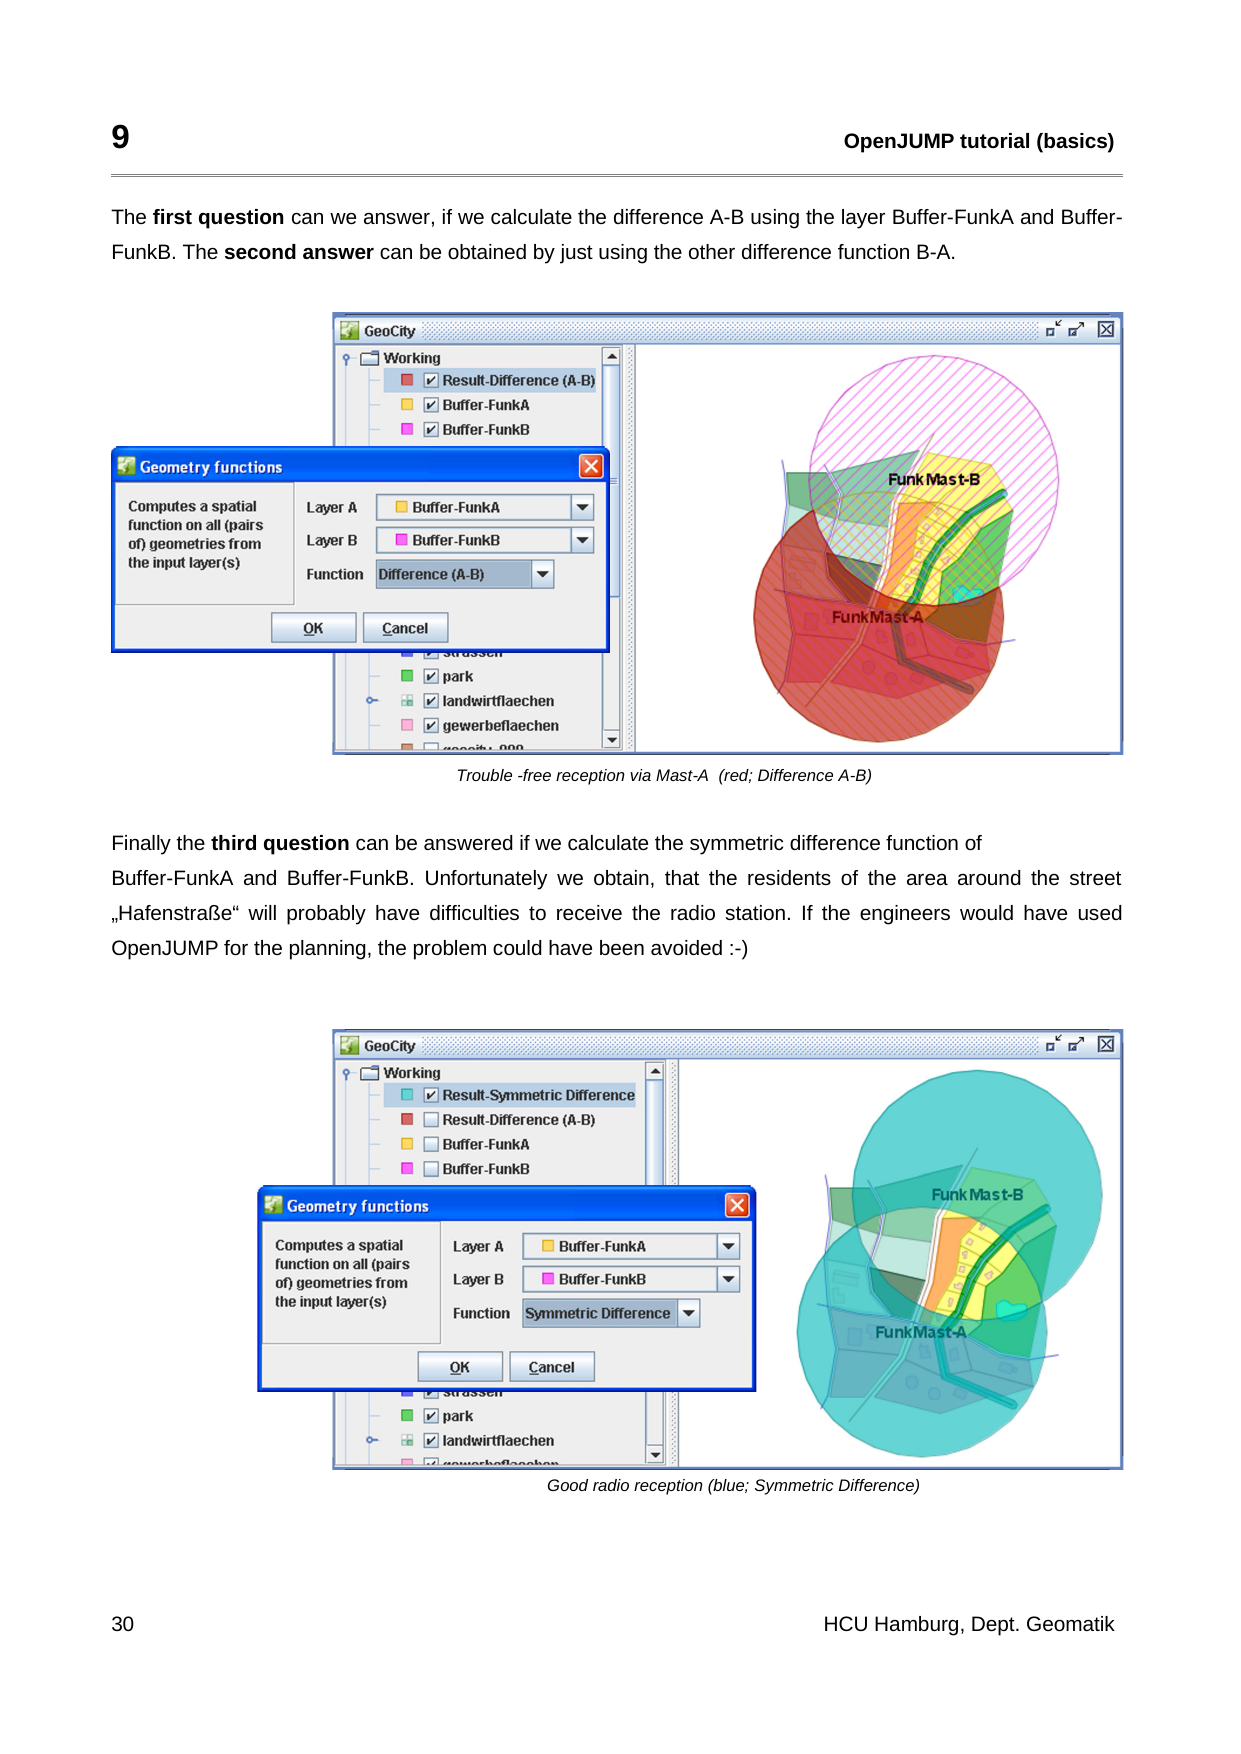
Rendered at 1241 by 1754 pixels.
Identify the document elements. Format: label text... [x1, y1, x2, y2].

text Good radio reception (blue; Symmetric Difference) [111, 1473, 1123, 1496]
text The first question can we answer, if we calculate the difference A-B using the layer Buffer-FunkA and Buffer-FunkB. The second answer can be obtained by just using the other difference function B-A. [111, 206, 1123, 264]
picture [257, 1029, 1124, 1470]
picture [111, 312, 1124, 755]
text Finally the third question can be answered if we calculate the symmetric difference function of Buffer-FunkA and Buffer-FunkB. Unfortunately we obtain, that the residents of the area around the street „Hafenstraße“ will probably have difficulties to receive the radio station. If the engineers would have used OpenJUMP for the planning, the problem could have been avoided :-) [111, 832, 1123, 959]
text Trouble -free reception via Mast-A (red; Difference A-B) [111, 762, 1123, 786]
